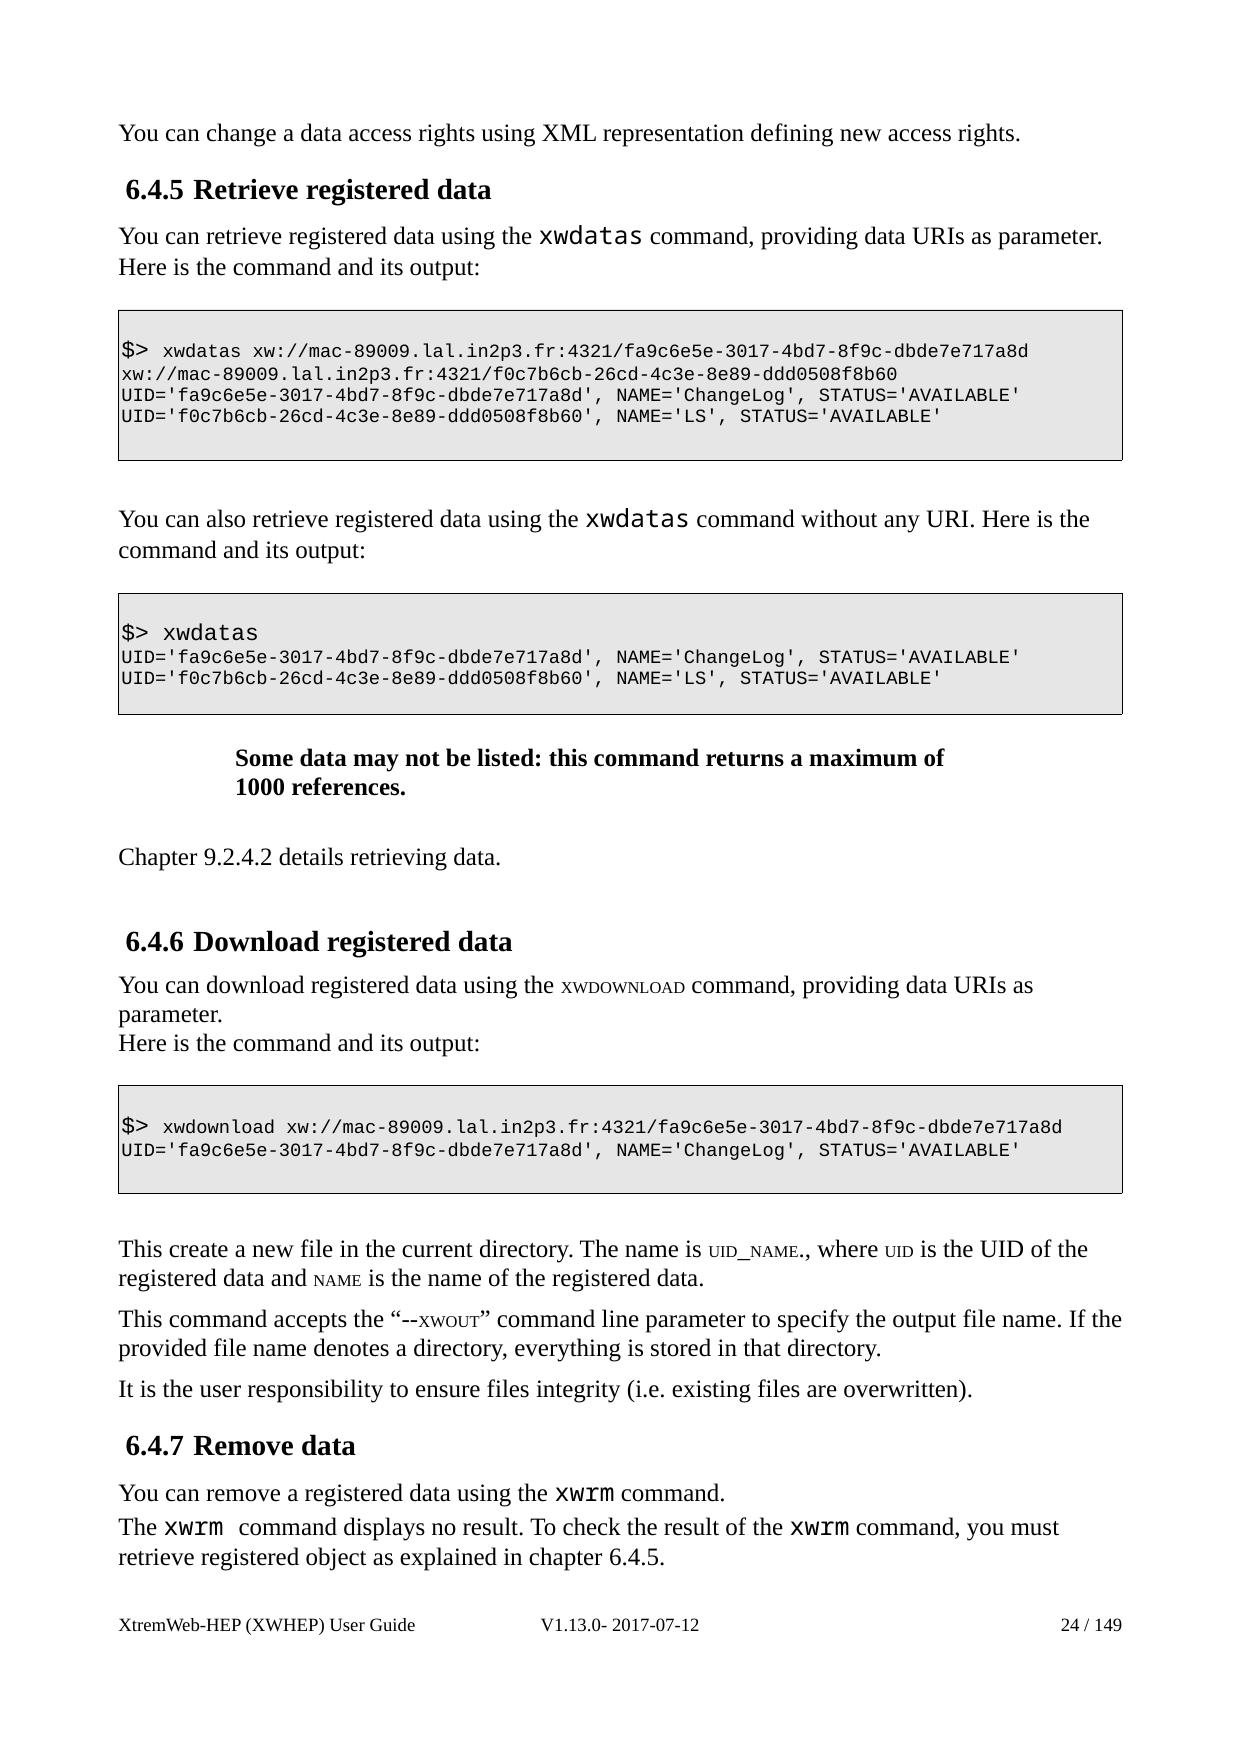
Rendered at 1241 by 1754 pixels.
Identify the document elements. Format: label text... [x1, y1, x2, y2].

text UID='fa9c6e5e-3017-4bd7-8f9c-dbde7e717a8d', NAME='ChangeLog', STATUS='AVAILABLE' [119, 644, 1122, 666]
text You can retrieve registered data using the xwdatas command, providing data URIs as parameter. [118, 218, 1122, 252]
text You can download registered data using the xwdownload command, providing data URIs as parameter. [118, 970, 1122, 1028]
subtitle Retrieve registered data [118, 172, 1122, 205]
text This create a new file in the current directory. The name is uid_name., where uid is the UID of the registered data and name is the name of the registered data. [118, 1234, 1122, 1292]
text The xwrm command displays no result. To check the result of the xwrm command, you must retrieve registered object as explained in chapter 6.4.5. [118, 1508, 1122, 1571]
text You can remove a registered data using the xwrm command. [118, 1474, 1122, 1508]
text UID='fa9c6e5e-3017-4bd7-8f9c-dbde7e717a8d', NAME='ChangeLog', STATUS='AVAILABLE' [119, 383, 1122, 404]
text Here is the command and its output: [118, 252, 1122, 281]
text UID='f0c7b6cb-26cd-4c3e-8e89-ddd0508f8b60', NAME='LS', STATUS='AVAILABLE' [119, 666, 1122, 687]
subtitle Download registered data [118, 924, 1122, 958]
text Here is the command and its output: [118, 1028, 1122, 1057]
text Chapter 9.2.4.2 details retrieving data. [118, 842, 1122, 871]
subtitle Remove data [118, 1428, 1122, 1462]
text UID='fa9c6e5e-3017-4bd7-8f9c-dbde7e717a8d', NAME='ChangeLog', STATUS='AVAILABLE' [119, 1137, 1122, 1158]
text It is the user responsibility to ensure files integrity (i.e. existing files are overwritten). [118, 1374, 1122, 1403]
text Some data may not be listed: this command returns a maximum of 1000 references. [235, 743, 946, 801]
text You can change a data access rights using XML representation defining new access rights. [118, 118, 1122, 147]
text $> xwdownload xw://mac-89009.lal.in2p3.fr:4321/fa9c6e5e-3017-4bd7-8f9c-dbde7e717a8d [119, 1111, 1122, 1137]
text $> xwdatas xw://mac-89009.lal.in2p3.fr:4321/fa9c6e5e-3017-4bd7-8f9c-dbde7e717a8d xw://mac-89009.lal.in2p3.fr:4321/f0c7b6cb-26cd-4c3e-8e89-ddd0508f8b60 [119, 335, 1122, 383]
text UID='f0c7b6cb-26cd-4c3e-8e89-ddd0508f8b60', NAME='LS', STATUS='AVAILABLE' [119, 404, 1122, 425]
text You can also retrieve registered data using the xwdatas command without any URI. Here is the command and its output: [118, 501, 1122, 564]
text This command accepts the “--xwout” command line parameter to specify the output file name. If the provided file name denotes a directory, everything is stored in that directory. [118, 1304, 1122, 1362]
text $> xwdatas [119, 619, 1122, 644]
